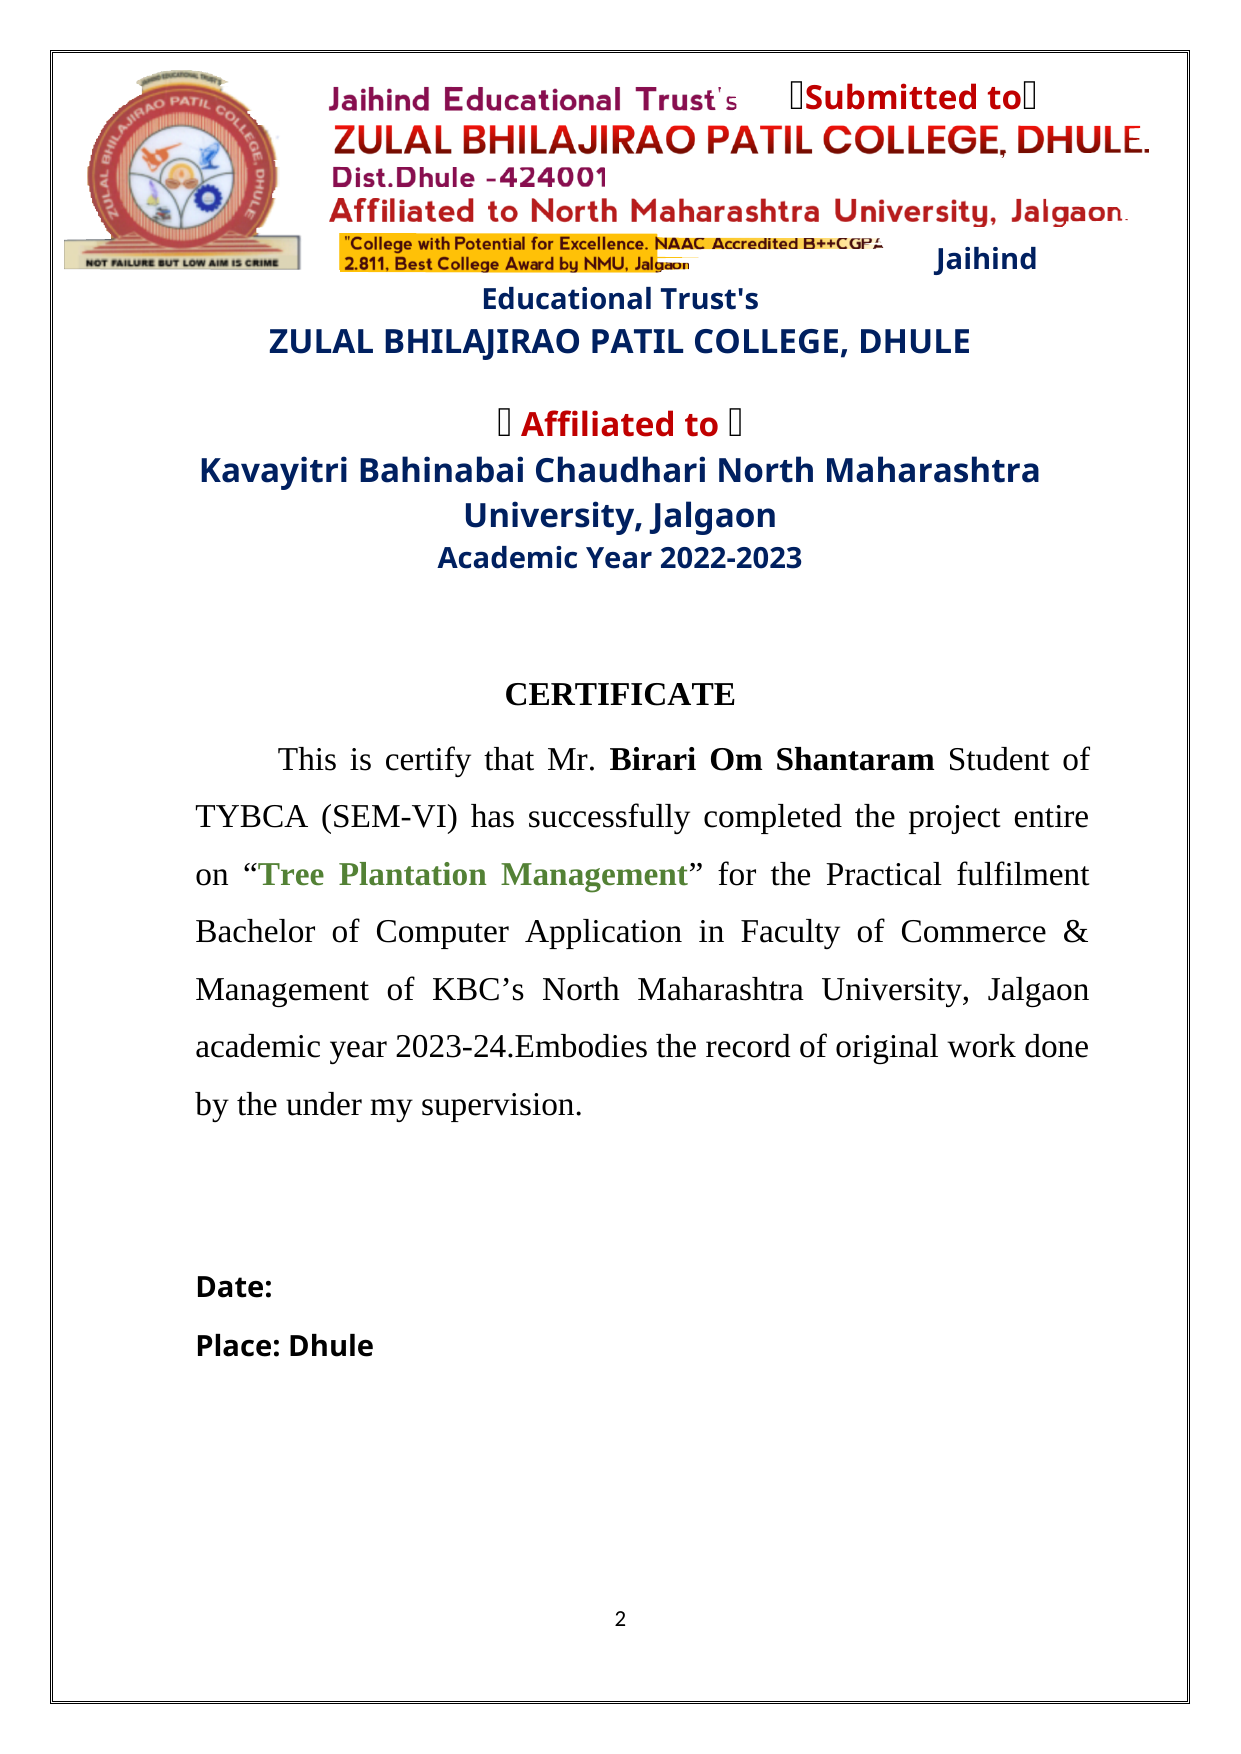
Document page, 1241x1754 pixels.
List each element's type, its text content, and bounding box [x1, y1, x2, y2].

text ZULAL BHILAJIRAO PATIL COLLEGE, DHULE [150, 318, 1090, 363]
text Kavayitri Bahinabai Chaudhari North Maharashtra University, Jalgaon [150, 446, 1090, 537]
text Jaihind Educational Trust's [150, 119, 1090, 318]
text Place: Dhule [195, 1326, 1090, 1365]
text Academic Year 2022-2023 [150, 537, 1090, 577]
text Date: [195, 1266, 1090, 1306]
text  Affiliated to  [150, 401, 1090, 446]
text Submitted to [213, 74, 1090, 119]
text CERTIFICATE [150, 674, 1090, 712]
text This is certify that Mr. Birari Om Shantaram Student of TYBCA (SEM-VI) has successfully completed the project entire on “Tree Plantation Management” for the Practical fulfilment Bachelor of Computer Application in Faculty of Commerce & Management of KBC’s North Maharashtra University, Jalgaon academic year 2023-24.Embodies the record of original work done by the under my supervision. [195, 739, 1090, 1122]
